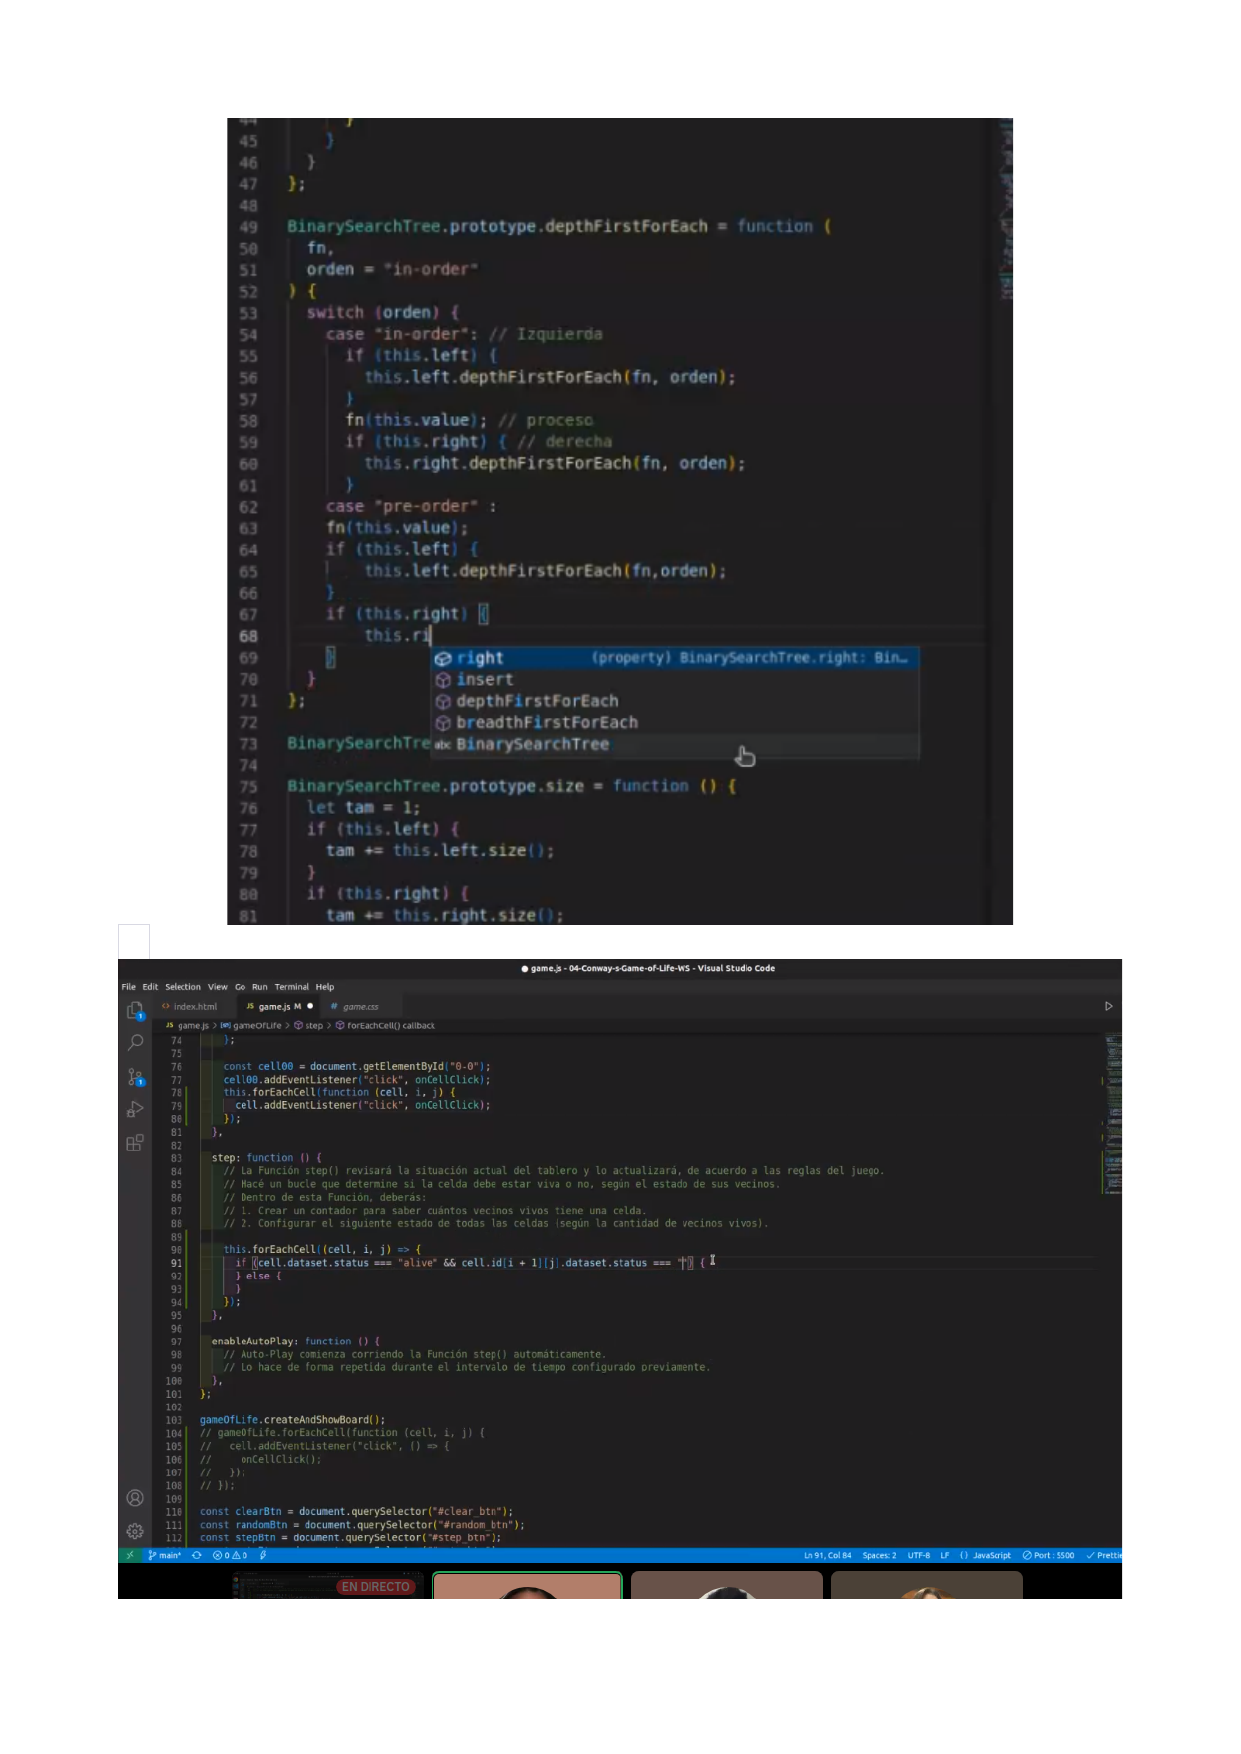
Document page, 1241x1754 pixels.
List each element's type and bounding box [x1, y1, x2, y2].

picture [118, 959, 1123, 1599]
picture [227, 118, 1014, 925]
